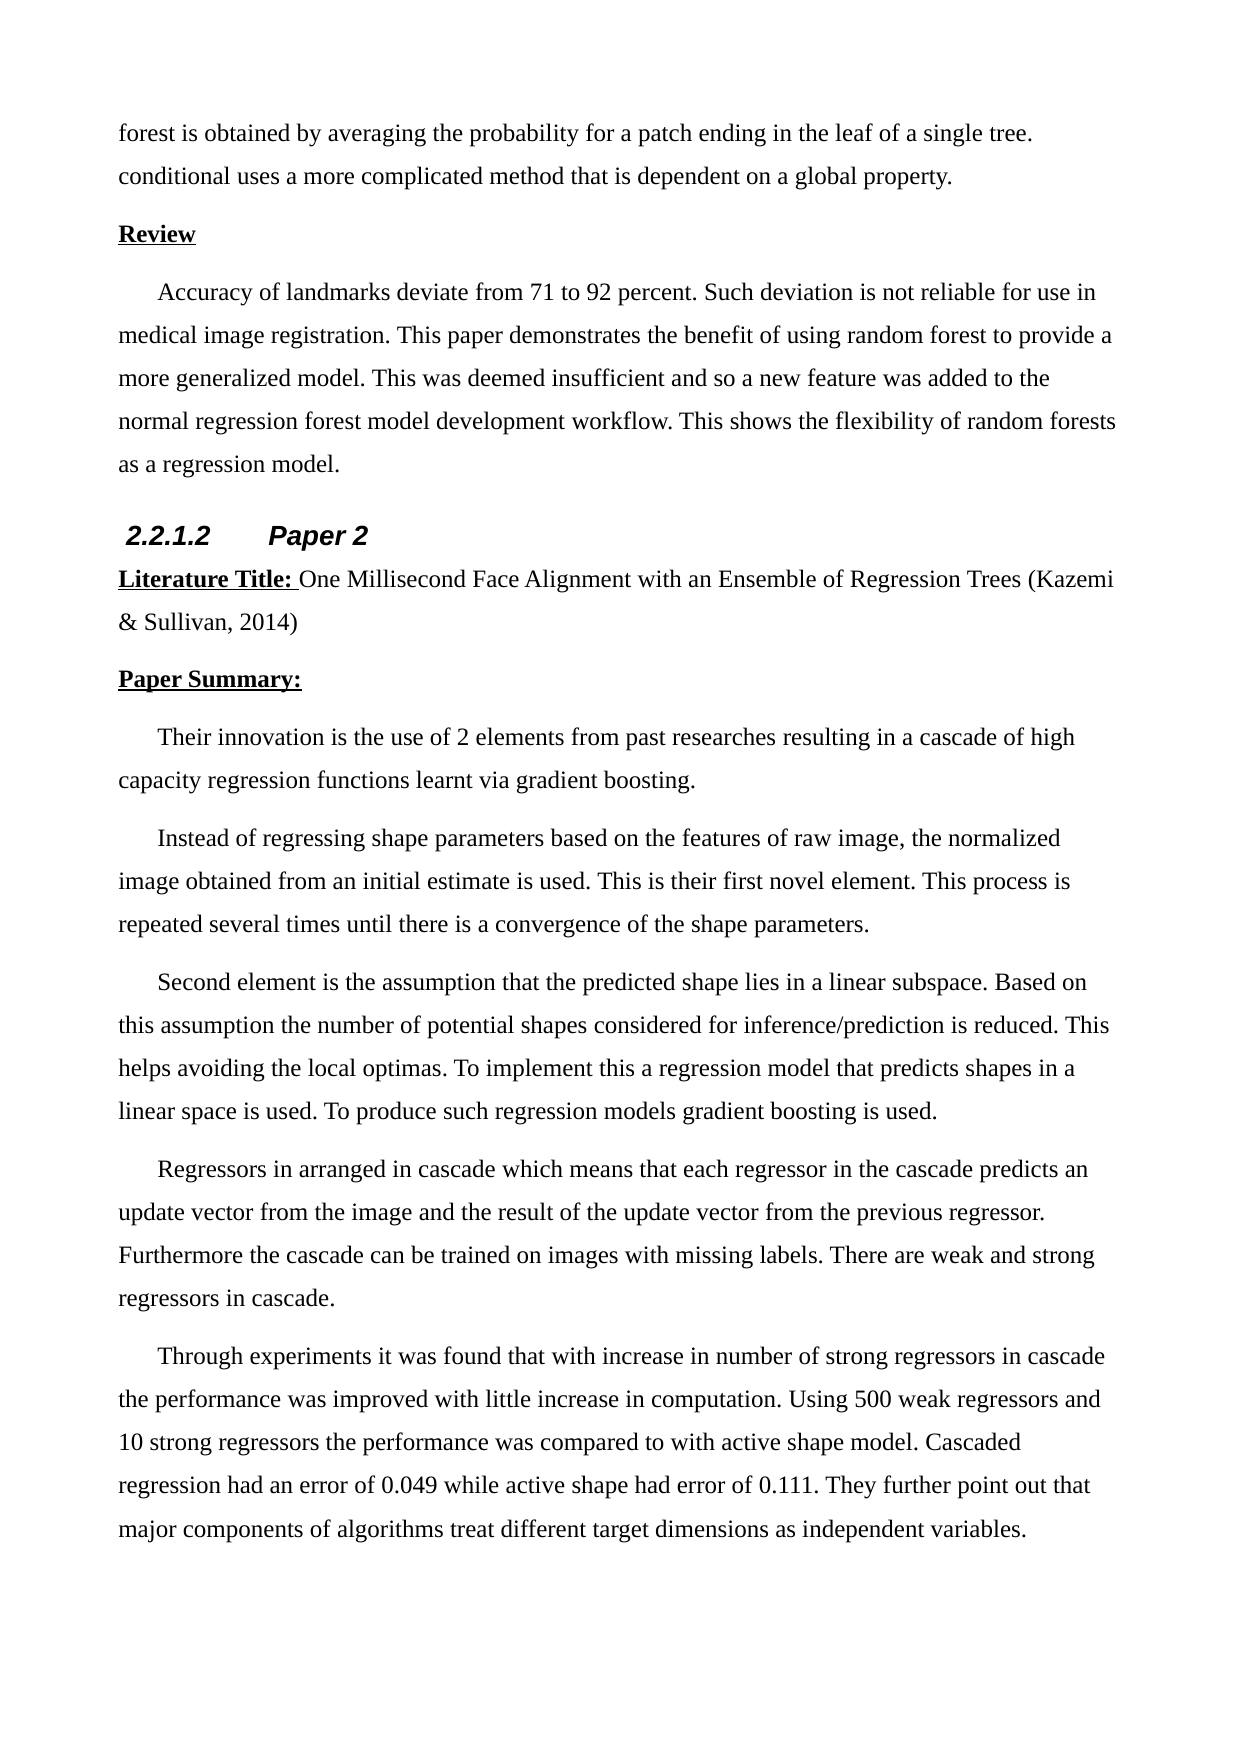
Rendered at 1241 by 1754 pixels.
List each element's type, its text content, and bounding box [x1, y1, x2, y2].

text Regressors in arranged in cascade which means that each regressor in the cascade predicts an update vector from the image and the result of the update vector from the previous regressor. Furthermore the cascade can be trained on images with missing labels. There are weak and strong regressors in cascade. [118, 1154, 1122, 1312]
subtitle Paper 2 [118, 519, 1122, 551]
text Literature Title: One Millisecond Face Alignment with an Ensemble of Regression Trees (Kazemi & Sullivan, 2014) [118, 564, 1122, 636]
text Their innovation is the use of 2 elements from past researches resulting in a cascade of high capacity regression functions learnt via gradient boosting. [118, 722, 1122, 794]
text Second element is the assumption that the predicted shape lies in a linear subspace. Based on this assumption the number of potential shapes considered for inference/prediction is reduced. This helps avoiding the local optimas. To implement this a regression model that predicts shapes in a linear space is used. To produce such regression models gradient boosting is used. [118, 967, 1122, 1125]
text forest is obtained by averaging the probability for a patch ending in the leaf of a single tree. conditional uses a more complicated method that is dependent on a global property. [118, 118, 1122, 190]
text Through experiments it was found that with increase in number of strong regressors in cascade the performance was improved with little increase in computation. Using 500 weak regressors and 10 strong regressors the performance was compared to with active shape model. Cascaded regression had an error of 0.049 while active shape had error of 0.111. They further point out that major components of algorithms treat different target dimensions as independent variables. [118, 1341, 1122, 1542]
text Review [118, 219, 1122, 248]
text Paper Summary: [118, 664, 1122, 693]
text Instead of regressing shape parameters based on the features of raw image, the normalized image obtained from an initial estimate is used. This is their first novel element. This process is repeated several times until there is a convergence of the shape parameters. [118, 823, 1122, 938]
text Accuracy of landmarks deviate from 71 to 92 percent. Such deviation is not reliable for use in medical image registration. This paper demonstrates the benefit of using random forest to provide a more generalized model. This was deemed insufficient and so a new feature was added to the normal regression forest model development workflow. This shows the flexibility of random forests as a regression model. [118, 277, 1122, 478]
